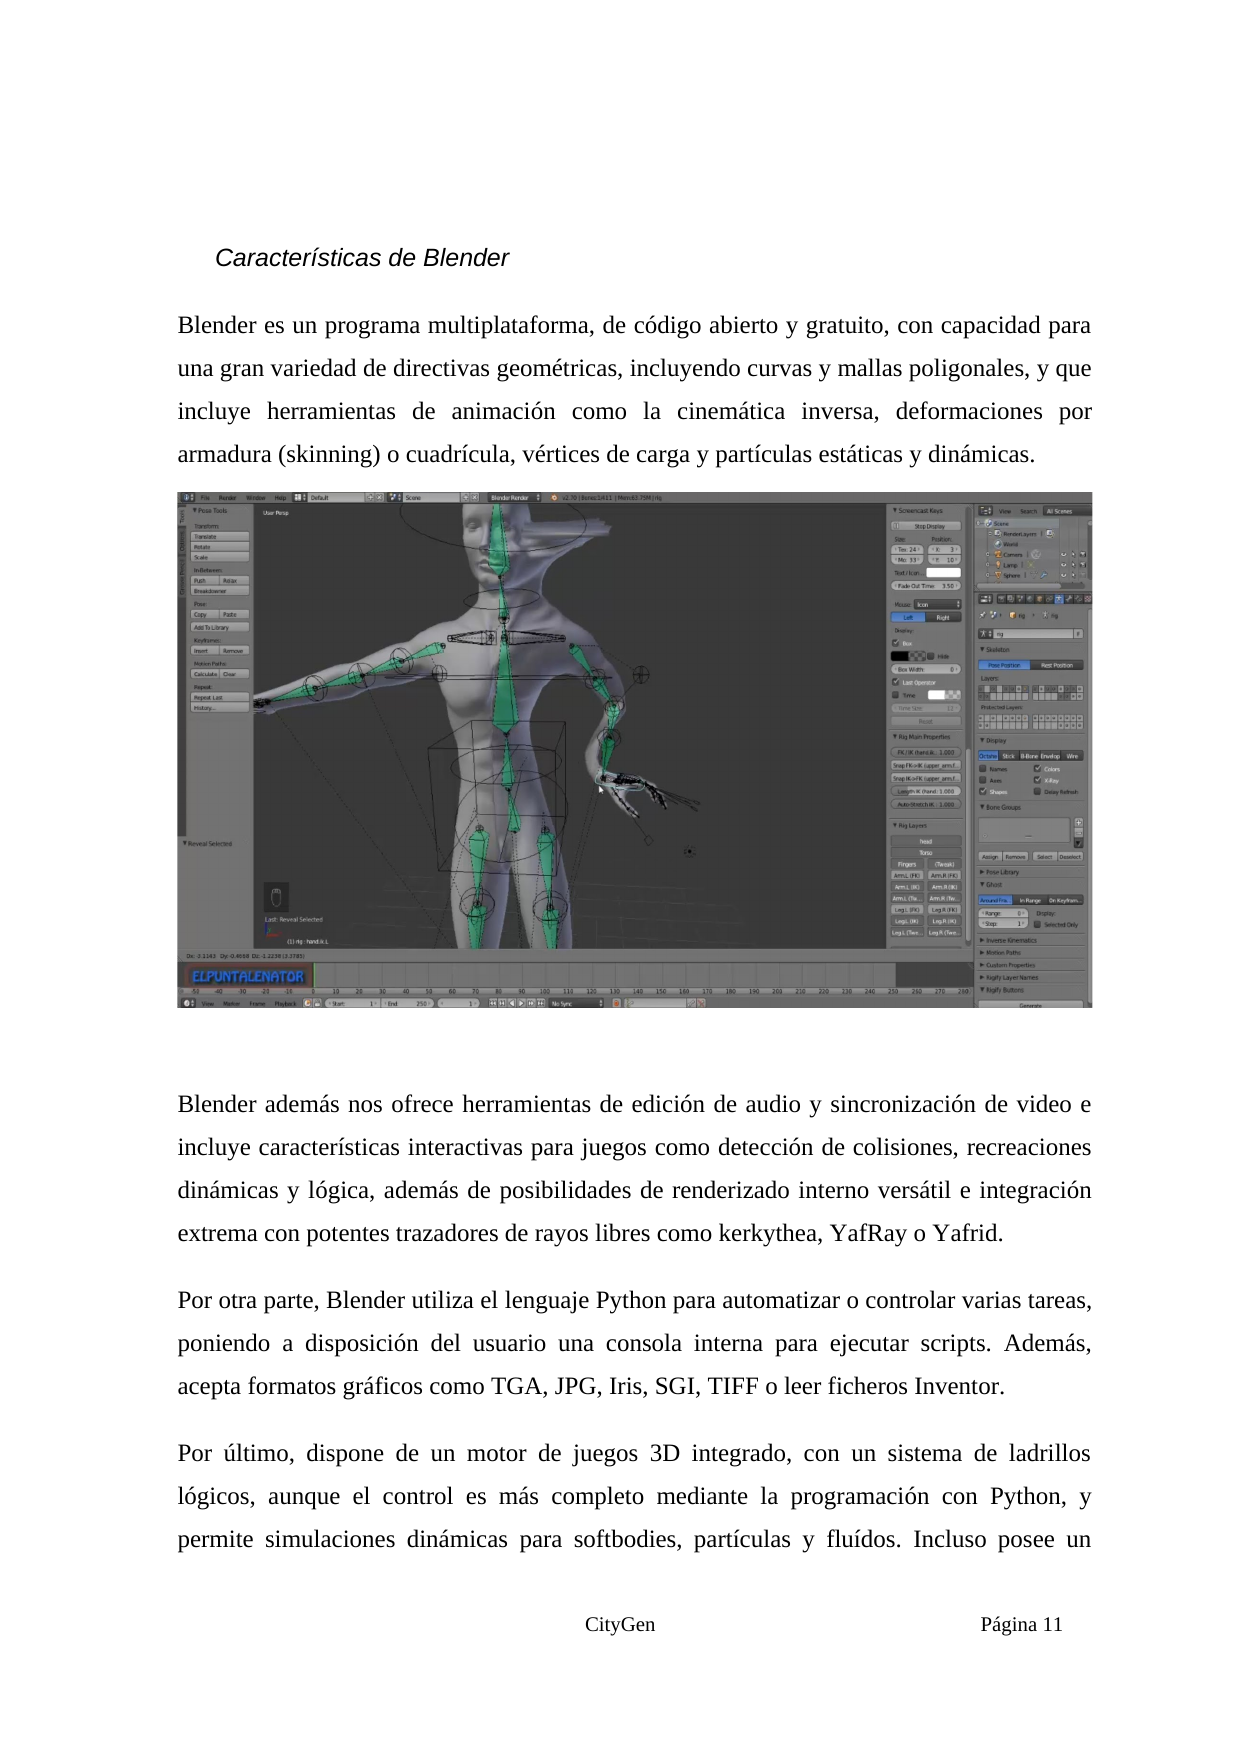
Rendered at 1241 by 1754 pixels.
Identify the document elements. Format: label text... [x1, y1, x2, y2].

text Por último, dispone de un motor de juegos 3D integrado, con un sistema de ladrillos lógicos, aunque el control es más completo mediante la programación con Python, y permite simulaciones dinámicas para softbodies, partículas y fluídos. Incluso posee un [177, 1438, 1093, 1553]
subtitle Características de Blender [177, 243, 1093, 272]
picture [177, 492, 1093, 1008]
text Blender además nos ofrece herramientas de edición de audio y sincronización de video e incluye características interactivas para juegos como detección de colisiones, recreaciones dinámicas y lógica, además de posibilidades de renderizado interno versátil e integración extrema con potentes trazadores de rayos libres como kerkythea, YafRay o Yafrid. [177, 1089, 1093, 1247]
text Por otra parte, Blender utiliza el lenguaje Python para automatizar o controlar varias tareas, poniendo a disposición del usuario una consola interna para ejecutar scripts. Además, acepta formatos gráficos como TGA, JPG, Iris, SGI, TIFF o leer ficheros Inventor. [177, 1285, 1093, 1400]
text Blender es un programa multiplataforma, de código abierto y gratuito, con capacidad para una gran variedad de directivas geométricas, incluyendo curvas y mallas poligonales, y que incluye herramientas de animación como la cinemática inversa, deformaciones por armadura (skinning) o cuadrícula, vértices de carga y partículas estáticas y dinámicas. [177, 310, 1093, 468]
